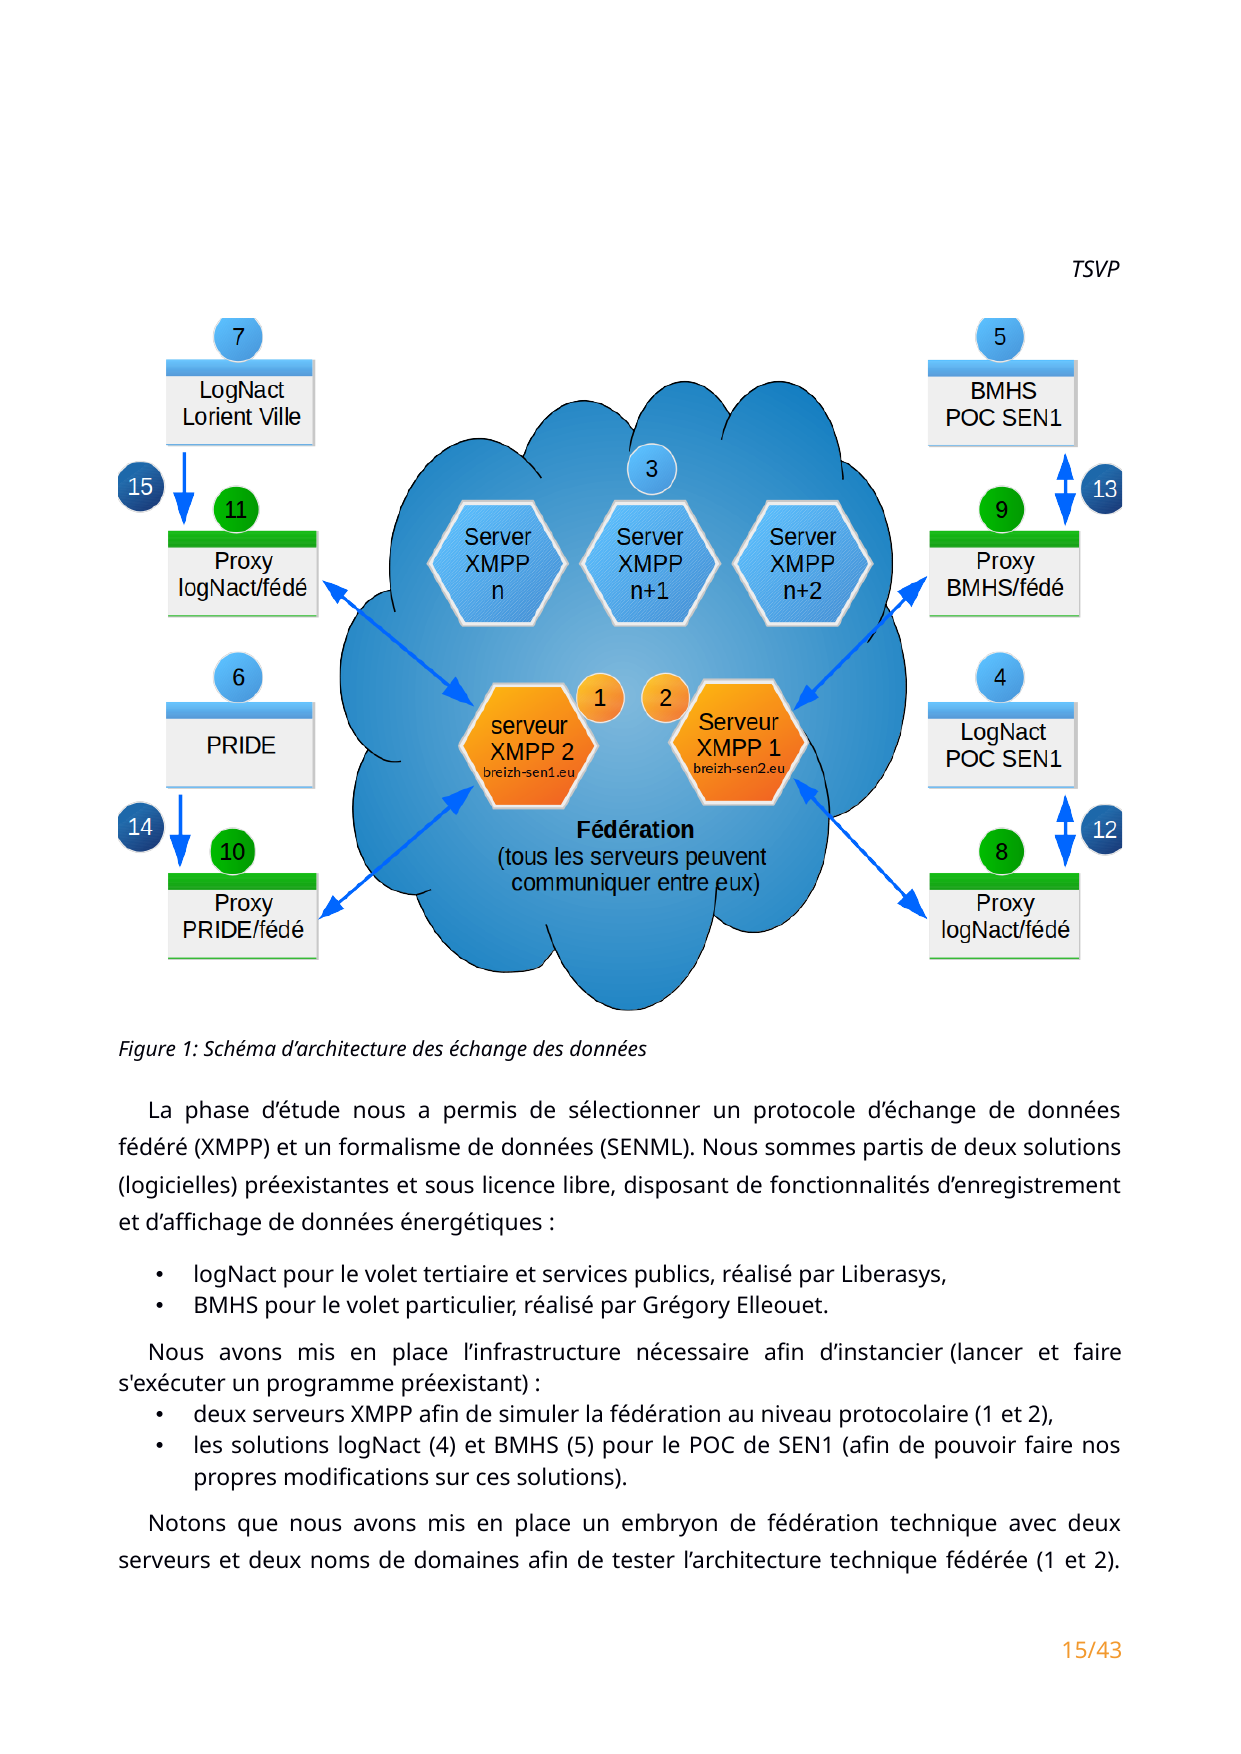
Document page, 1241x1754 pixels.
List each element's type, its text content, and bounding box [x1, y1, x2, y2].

list les solutions logNact (4) et BMHS (5) pour le POC de SEN1 (afin de pouvoir faire nos propres modifications sur ces solutions). [156, 1429, 1122, 1492]
text Notons que nous avons mis en place un embryon de fédération technique avec deux serveurs et deux noms de domaines afin de tester l’architecture technique fédérée (1 et 2). [118, 1507, 1122, 1575]
list deux serveurs XMPP afin de simuler la fédération au niveau protocolaire (1 et 2), [156, 1398, 1122, 1429]
list BMHS pour le volet particulier, réalisé par Grégory Elleouet. [156, 1289, 1122, 1321]
list logNact pour le volet tertiaire et services publics, réalisé par Liberasys, [156, 1258, 1122, 1289]
picture [118, 318, 1123, 1028]
text Figure 1: Schéma d’architecture des échange des données [118, 1028, 1122, 1062]
text La phase d’étude nous a permis de sélectionner un protocole d’échange de données fédéré (XMPP) et un formalisme de données (SENML). Nous sommes partis de deux solutions (logicielles) préexistantes et sous licence libre, disposant de fonctionnalités d’enregistrement et d’affichage de données énergétiques : [118, 1094, 1122, 1237]
text TSVP [118, 253, 1122, 285]
list Nous avons mis en place l’infrastructure nécessaire afin d’instancier (lancer et faire s'exécuter un programme préexistant) : [118, 1336, 1122, 1398]
